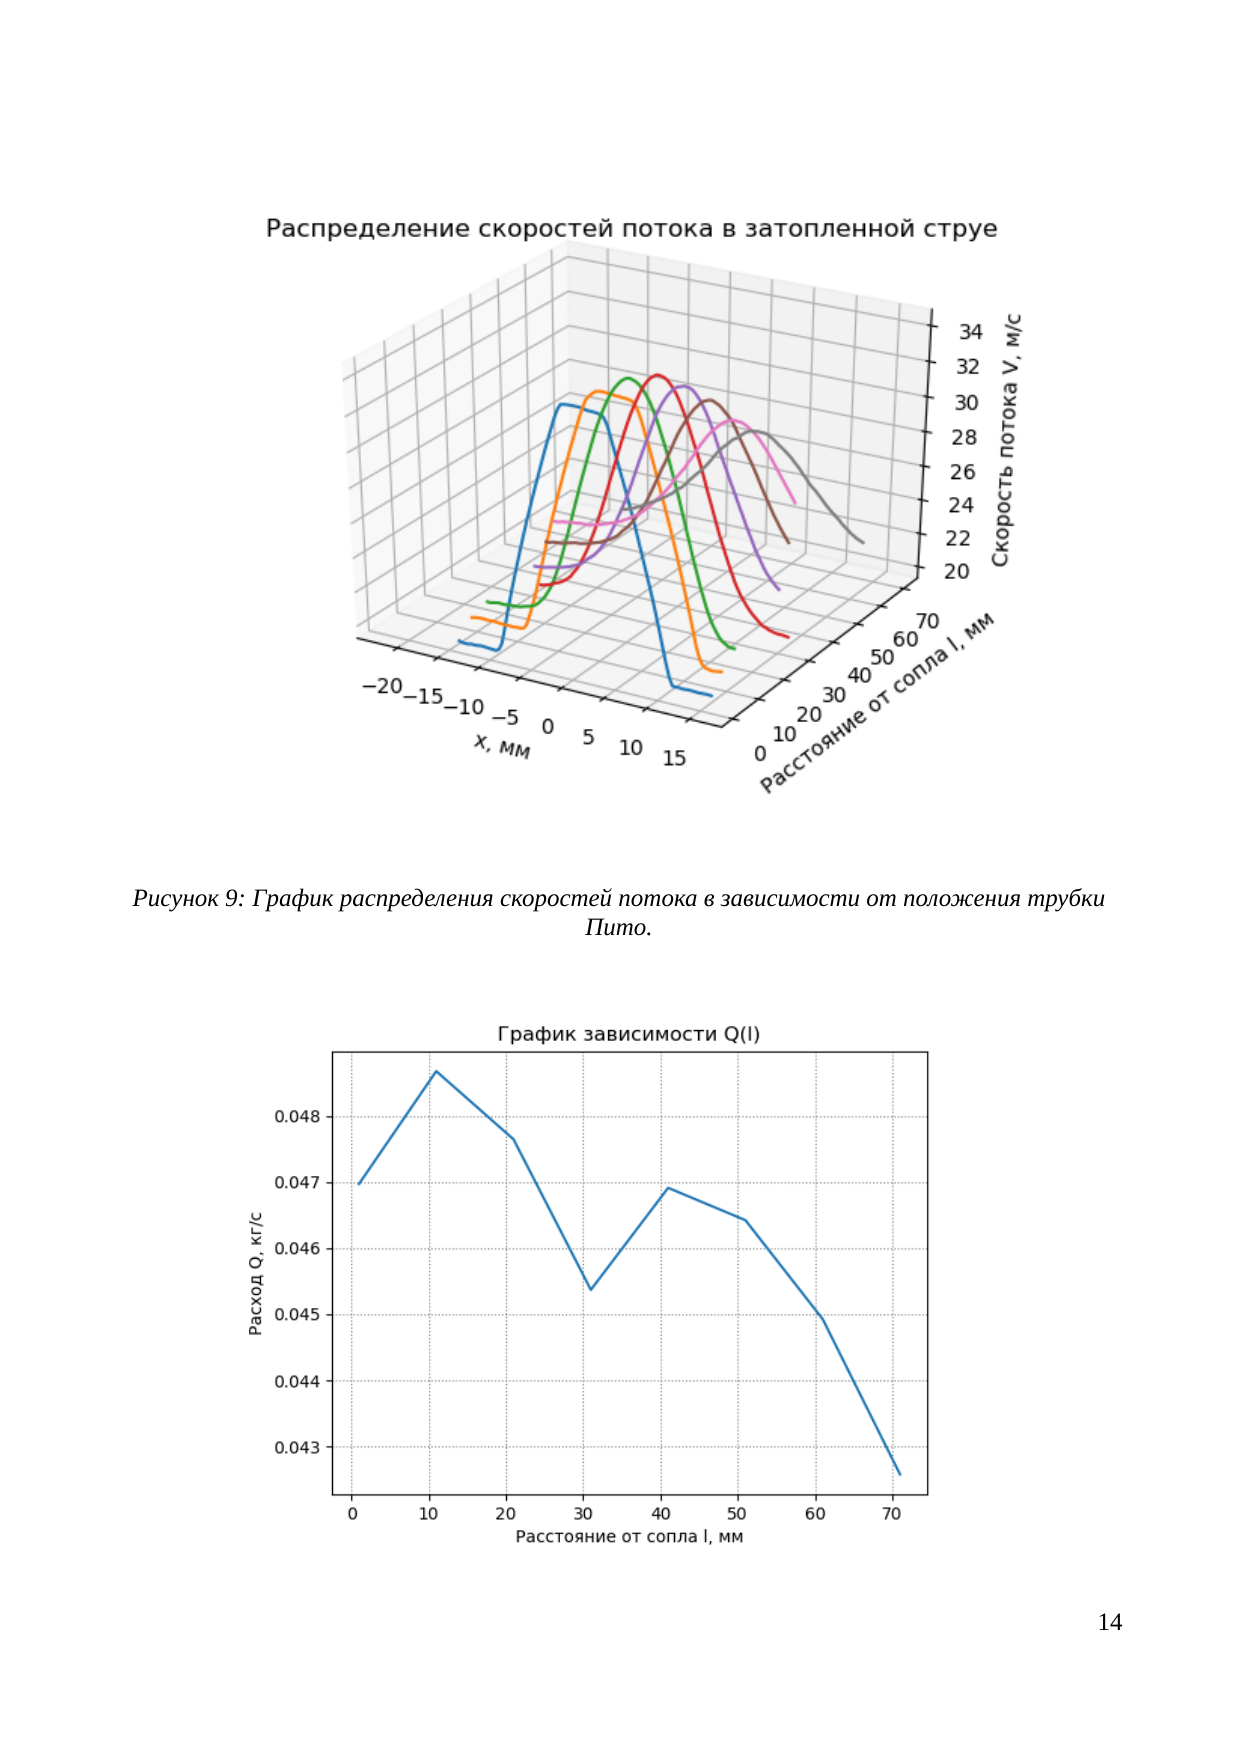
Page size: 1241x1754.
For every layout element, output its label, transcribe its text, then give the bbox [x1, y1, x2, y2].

text Рисунок 9: График распределения скоростей потока в зависимости от положения трубки Пито. [118, 883, 1122, 940]
picture [138, 118, 1102, 841]
picture [236, 982, 1004, 1558]
